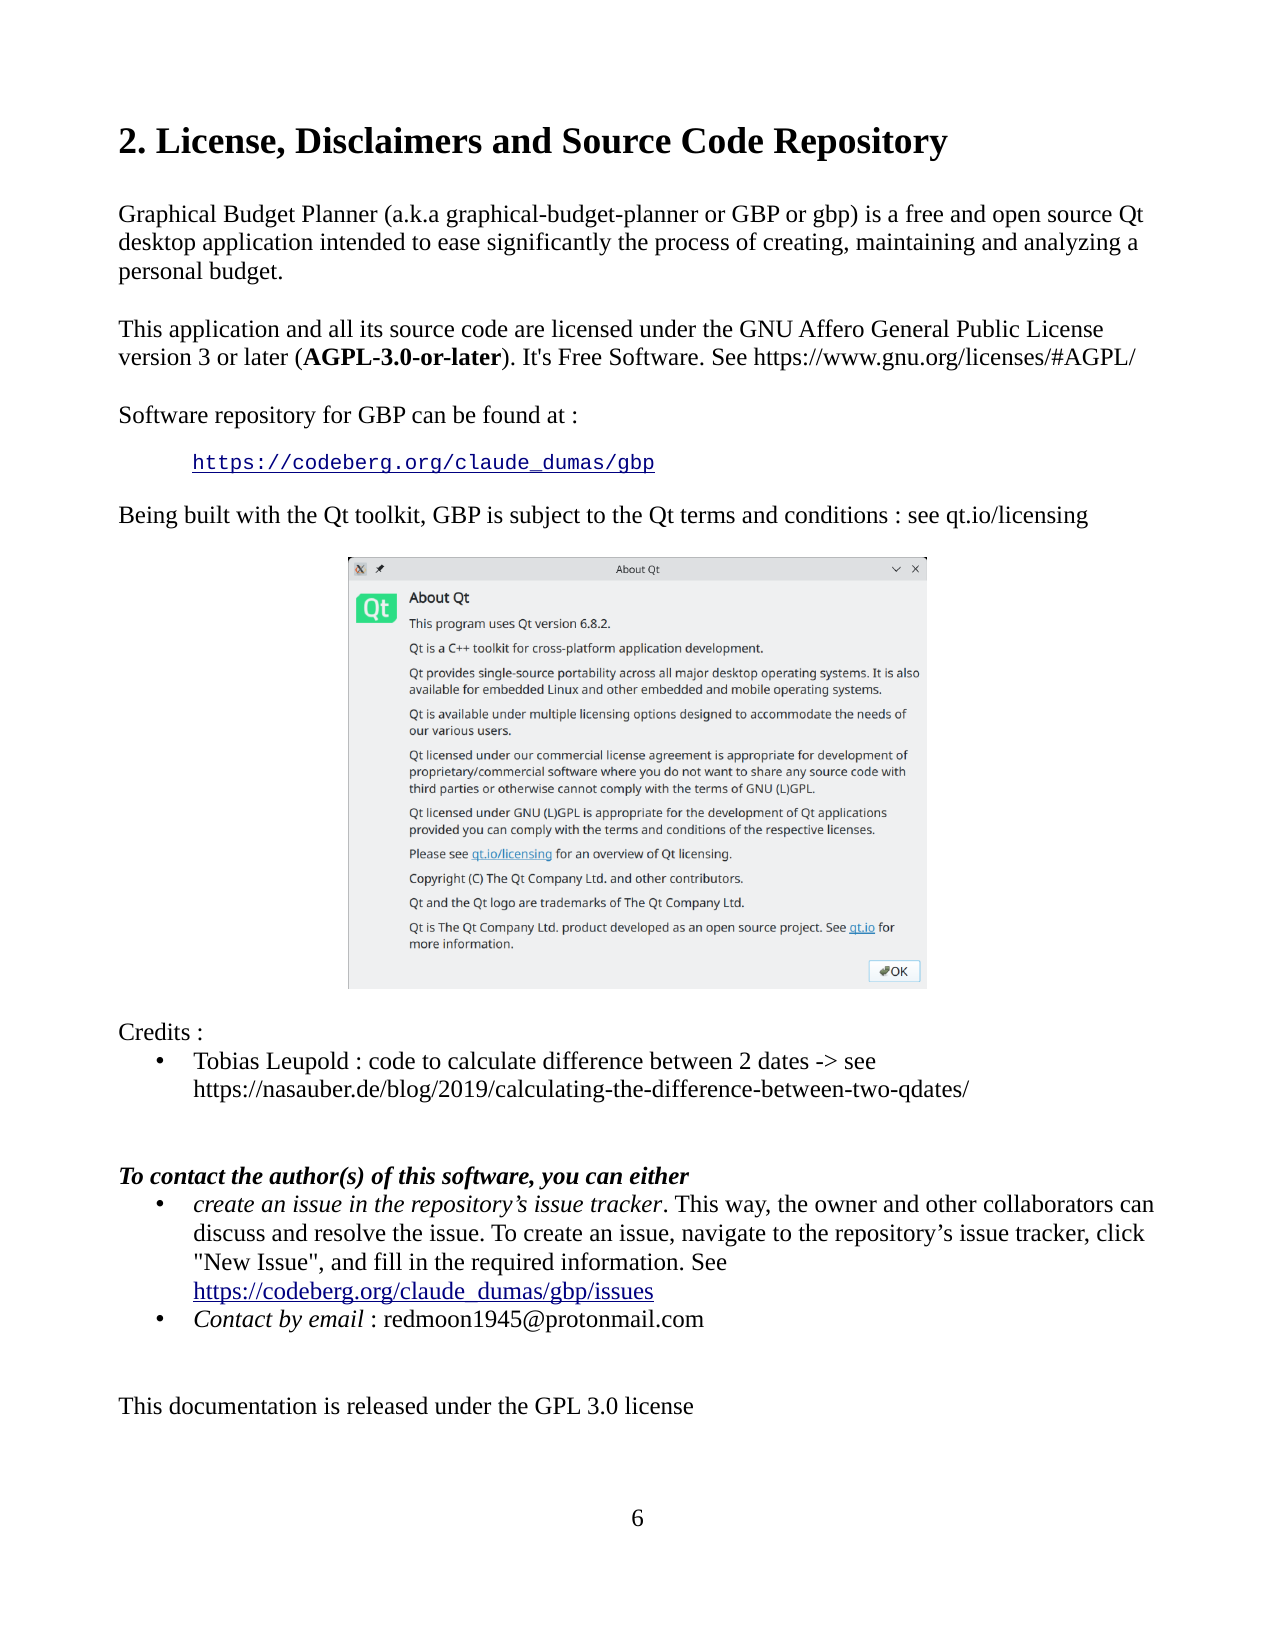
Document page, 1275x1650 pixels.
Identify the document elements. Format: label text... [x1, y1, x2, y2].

subtitle License, Disclaimers and Source Code Repository [118, 118, 1157, 161]
text Software repository for GBP can be found at : [118, 400, 1157, 429]
list Tobias Leupold : code to calculate difference between 2 dates -> see https://nasauber.de/blog/2019/calculating-the-difference-between-two-qdates/ [156, 1046, 1157, 1103]
text Graphical Budget Planner (a.k.a graphical-budget-planner or GBP or gbp) is a free and open source Qt desktop application intended to ease significantly the process of creating, maintaining and analyzing a personal budget. [118, 199, 1157, 285]
text This application and all its source code are licensed under the GNU Affero General Public License version 3 or later (AGPL-3.0-or-later). It's Free Software. See https://www.gnu.org/licenses/#AGPL/ [118, 314, 1157, 371]
list Contact by email : redmoon1945@protonmail.com [156, 1304, 1157, 1333]
text Credits : [118, 1017, 1157, 1046]
picture [348, 557, 927, 989]
text https://codeberg.org/claude_dumas/gbp [192, 452, 1157, 476]
text This documentation is released under the GPL 3.0 license [118, 1391, 1157, 1419]
list create an issue in the repository’s issue tracker. This way, the owner and other collaborators can discuss and resolve the issue. To create an issue, navigate to the repository’s issue tracker, click "New Issue", and fill in the required information. See https://codeberg.org/claude_dumas/gbp/issues [156, 1189, 1157, 1304]
text To contact the author(s) of this software, you can either [118, 1161, 1157, 1189]
text Being built with the Qt toolkit, GBP is subject to the Qt terms and conditions : see qt.io/licensing [118, 500, 1157, 528]
